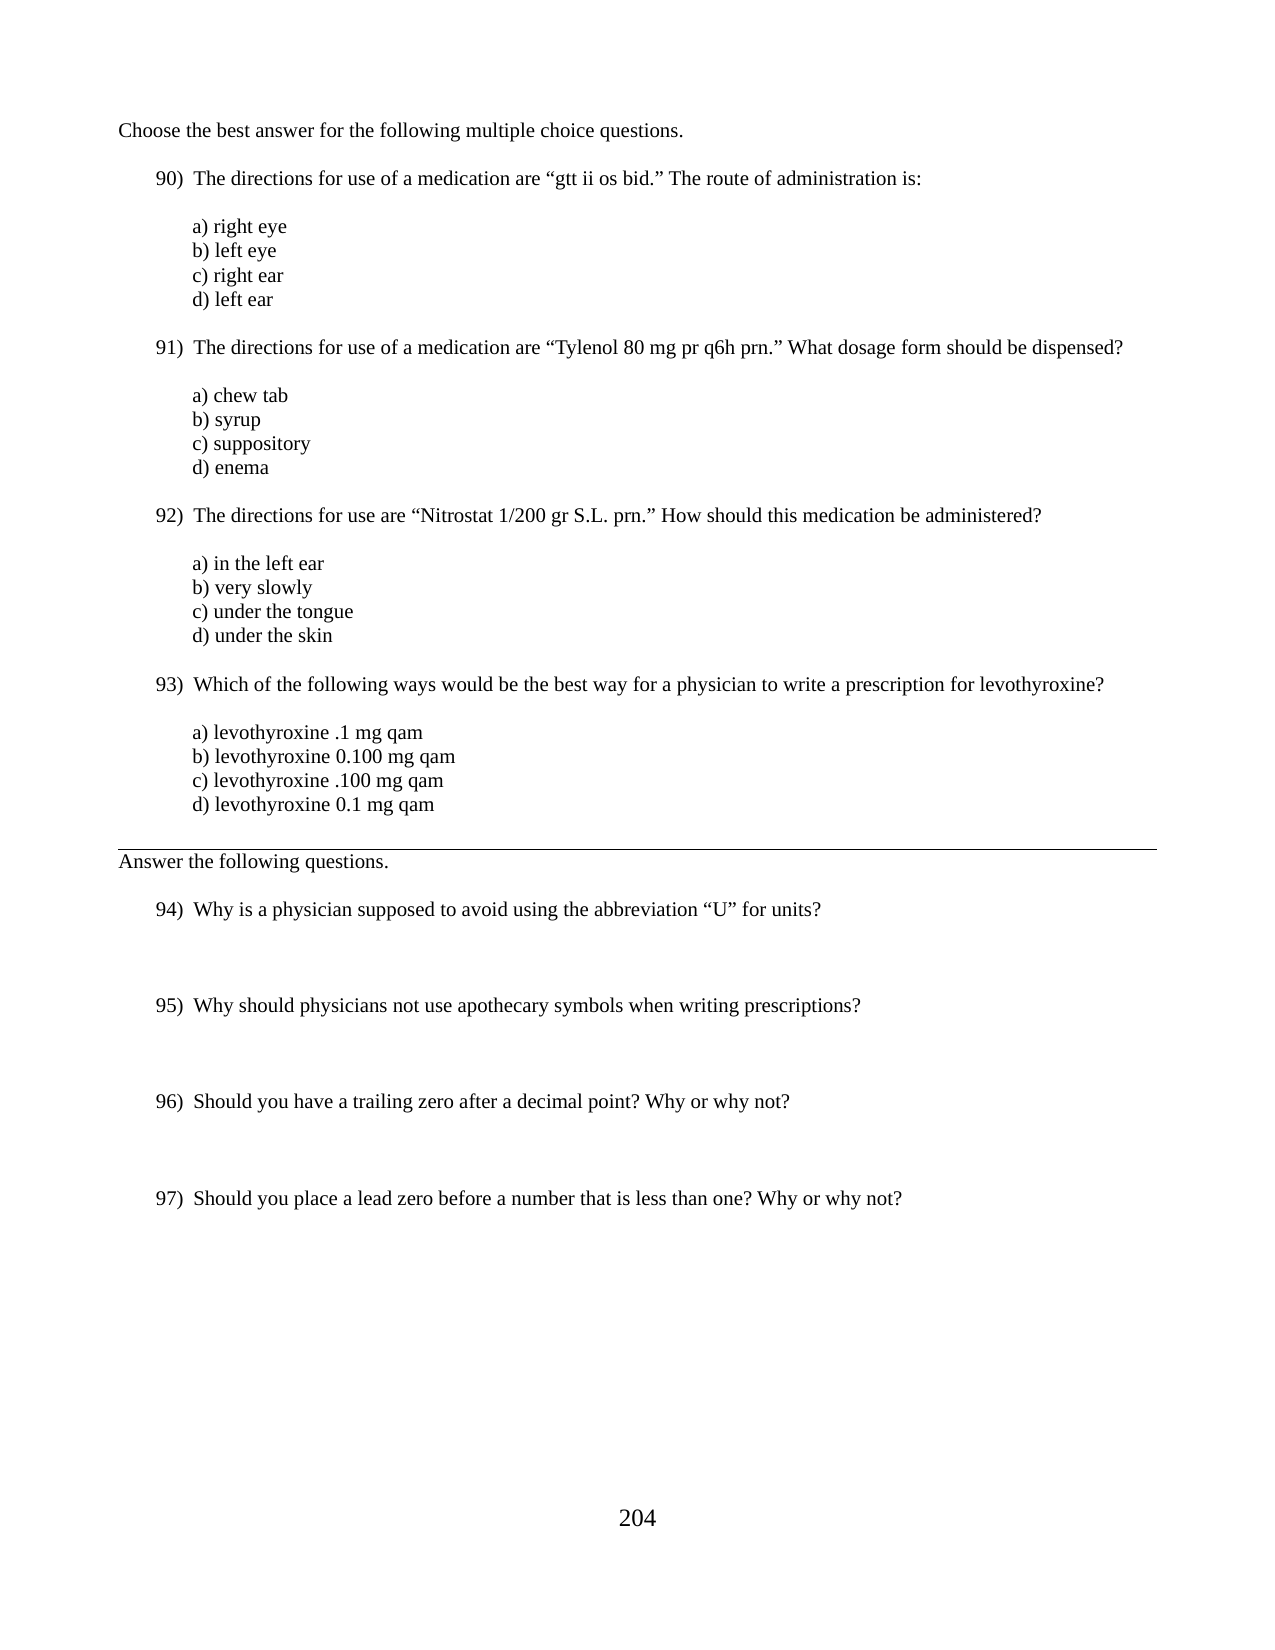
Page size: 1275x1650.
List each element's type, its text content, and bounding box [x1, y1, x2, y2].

text Answer the following questions. [118, 850, 1157, 873]
list Should you have a trailing zero after a decimal point? Why or why not? [156, 1089, 1157, 1113]
list Should you place a lead zero before a number that is less than one? Why or why not? [156, 1186, 1157, 1210]
text d) left ear [192, 287, 1157, 311]
text c) under the tongue [192, 599, 1157, 623]
text b) levothyroxine 0.100 mg qam [192, 744, 1157, 768]
list The directions for use are “Nitrostat 1/200 gr S.L. prn.” How should this medication be administered? [156, 503, 1157, 527]
text a) chew tab [192, 383, 1157, 407]
text d) levothyroxine 0.1 mg qam [192, 792, 1157, 816]
text b) syrup [192, 407, 1157, 431]
list Why should physicians not use apothecary symbols when writing prescriptions? [156, 993, 1157, 1017]
text a) levothyroxine .1 mg qam [192, 720, 1157, 744]
list Which of the following ways would be the best way for a physician to write a prescription for levothyroxine? [156, 672, 1157, 696]
text Choose the best answer for the following multiple choice questions. [118, 118, 1157, 142]
list Why is a physician supposed to avoid using the abbreviation “U” for units? [156, 897, 1157, 921]
text a) in the left ear [192, 551, 1157, 575]
text a) right eye [192, 214, 1157, 238]
list The directions for use of a medication are “gtt ii os bid.” The route of administration is: [156, 166, 1157, 190]
text b) left eye [192, 238, 1157, 262]
text c) suppository [192, 431, 1157, 455]
text d) under the skin [192, 623, 1157, 647]
text d) enema [192, 455, 1157, 479]
text b) very slowly [192, 575, 1157, 599]
text c) levothyroxine .100 mg qam [192, 768, 1157, 792]
list The directions for use of a medication are “Tylenol 80 mg pr q6h prn.” What dosage form should be dispensed? [156, 335, 1157, 359]
text c) right ear [192, 262, 1157, 287]
